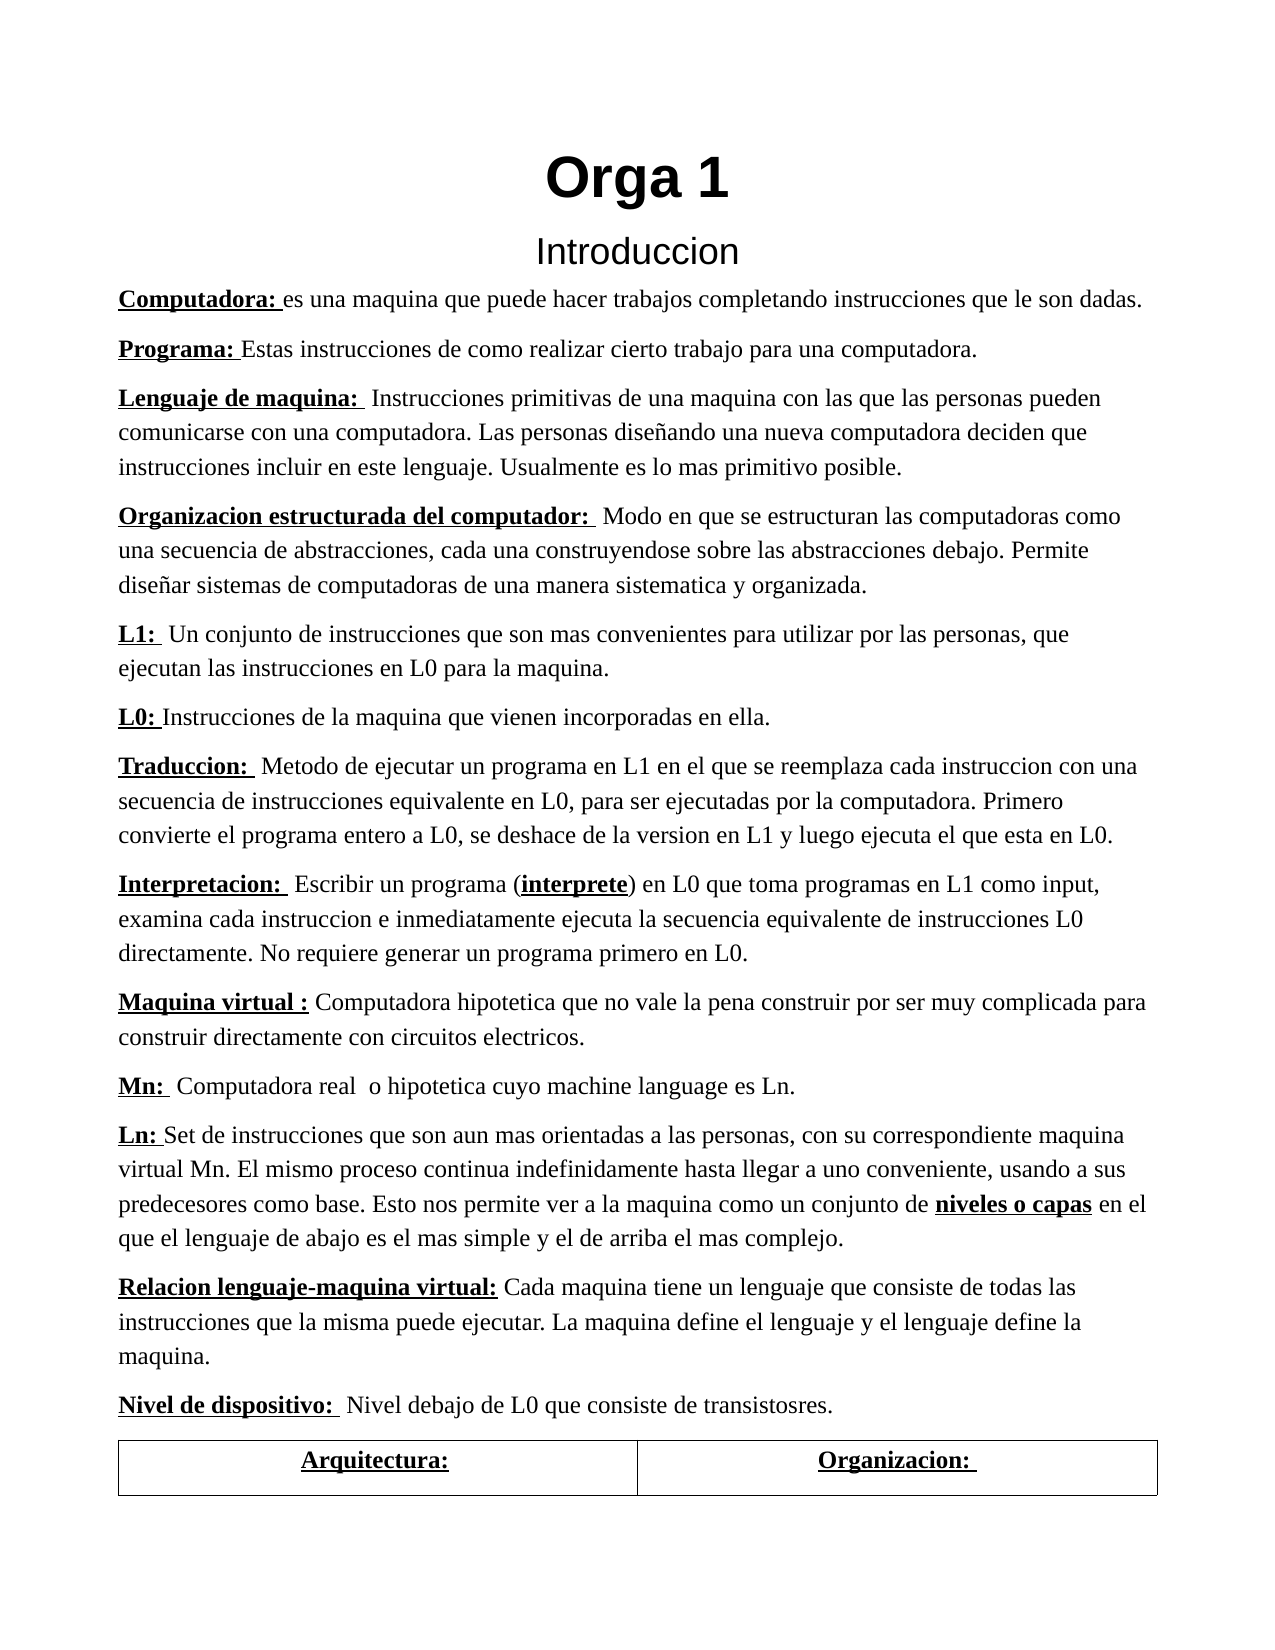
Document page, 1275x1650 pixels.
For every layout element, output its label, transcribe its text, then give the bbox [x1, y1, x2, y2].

text L1: Un conjunto de instrucciones que son mas convenientes para utilizar por las personas, que ejecutan las instrucciones en L0 para la maquina. [118, 619, 1157, 682]
text Traduccion: Metodo de ejecutar un programa en L1 en el que se reemplaza cada instruccion con una secuencia de instrucciones equivalente en L0, para ser ejecutadas por la computadora. Primero convierte el programa entero a L0, se deshace de la version en L1 y luego ejecuta el que esta en L0. [118, 751, 1157, 849]
text Ln: Set de instrucciones que son aun mas orientadas a las personas, con su correspondiente maquina virtual Mn. El mismo proceso continua indefinidamente hasta llegar a uno conveniente, usando a sus predecesores como base. Esto nos permite ver a la maquina como un conjunto de niveles o capas en el que el lenguaje de abajo es el mas simple y el de arriba el mas complejo. [118, 1120, 1157, 1252]
table_header Arquitectura: [119, 1441, 637, 1494]
title Orga 1 [118, 143, 1157, 210]
text Relacion lenguaje-maquina virtual: Cada maquina tiene un lenguaje que consiste de todas las instrucciones que la misma puede ejecutar. La maquina define el lenguaje y el lenguaje define la maquina. [118, 1272, 1157, 1370]
text Maquina virtual : Computadora hipotetica que no vale la pena construir por ser muy complicada para construir directamente con circuitos electricos. [118, 987, 1157, 1051]
text L0: Instrucciones de la maquina que vienen incorporadas en ella. [118, 702, 1157, 731]
text Nivel de dispositivo: Nivel debajo de L0 que consiste de transistosres. [118, 1391, 1157, 1419]
subtitle Introduccion [118, 229, 1157, 272]
text Programa: Estas instrucciones de como realizar cierto trabajo para una computadora. [118, 334, 1157, 362]
text Organizacion estructurada del computador: Modo en que se estructuran las computadoras como una secuencia de abstracciones, cada una construyendose sobre las abstracciones debajo. Permite diseñar sistemas de computadoras de una manera sistematica y organizada. [118, 501, 1157, 598]
text Computadora: es una maquina que puede hacer trabajos completando instrucciones que le son dadas. [118, 284, 1157, 313]
text Mn: Computadora real o hipotetica cuyo machine language es Ln. [118, 1071, 1157, 1100]
table_header Organizacion: [638, 1441, 1157, 1494]
text Lenguaje de maquina: Instrucciones primitivas de una maquina con las que las personas pueden comunicarse con una computadora. Las personas diseñando una nueva computadora deciden que instrucciones incluir en este lenguaje. Usualmente es lo mas primitivo posible. [118, 383, 1157, 480]
text Interpretacion: Escribir un programa (interprete) en L0 que toma programas en L1 como input, examina cada instruccion e inmediatamente ejecuta la secuencia equivalente de instrucciones L0 directamente. No requiere generar un programa primero en L0. [118, 869, 1157, 967]
